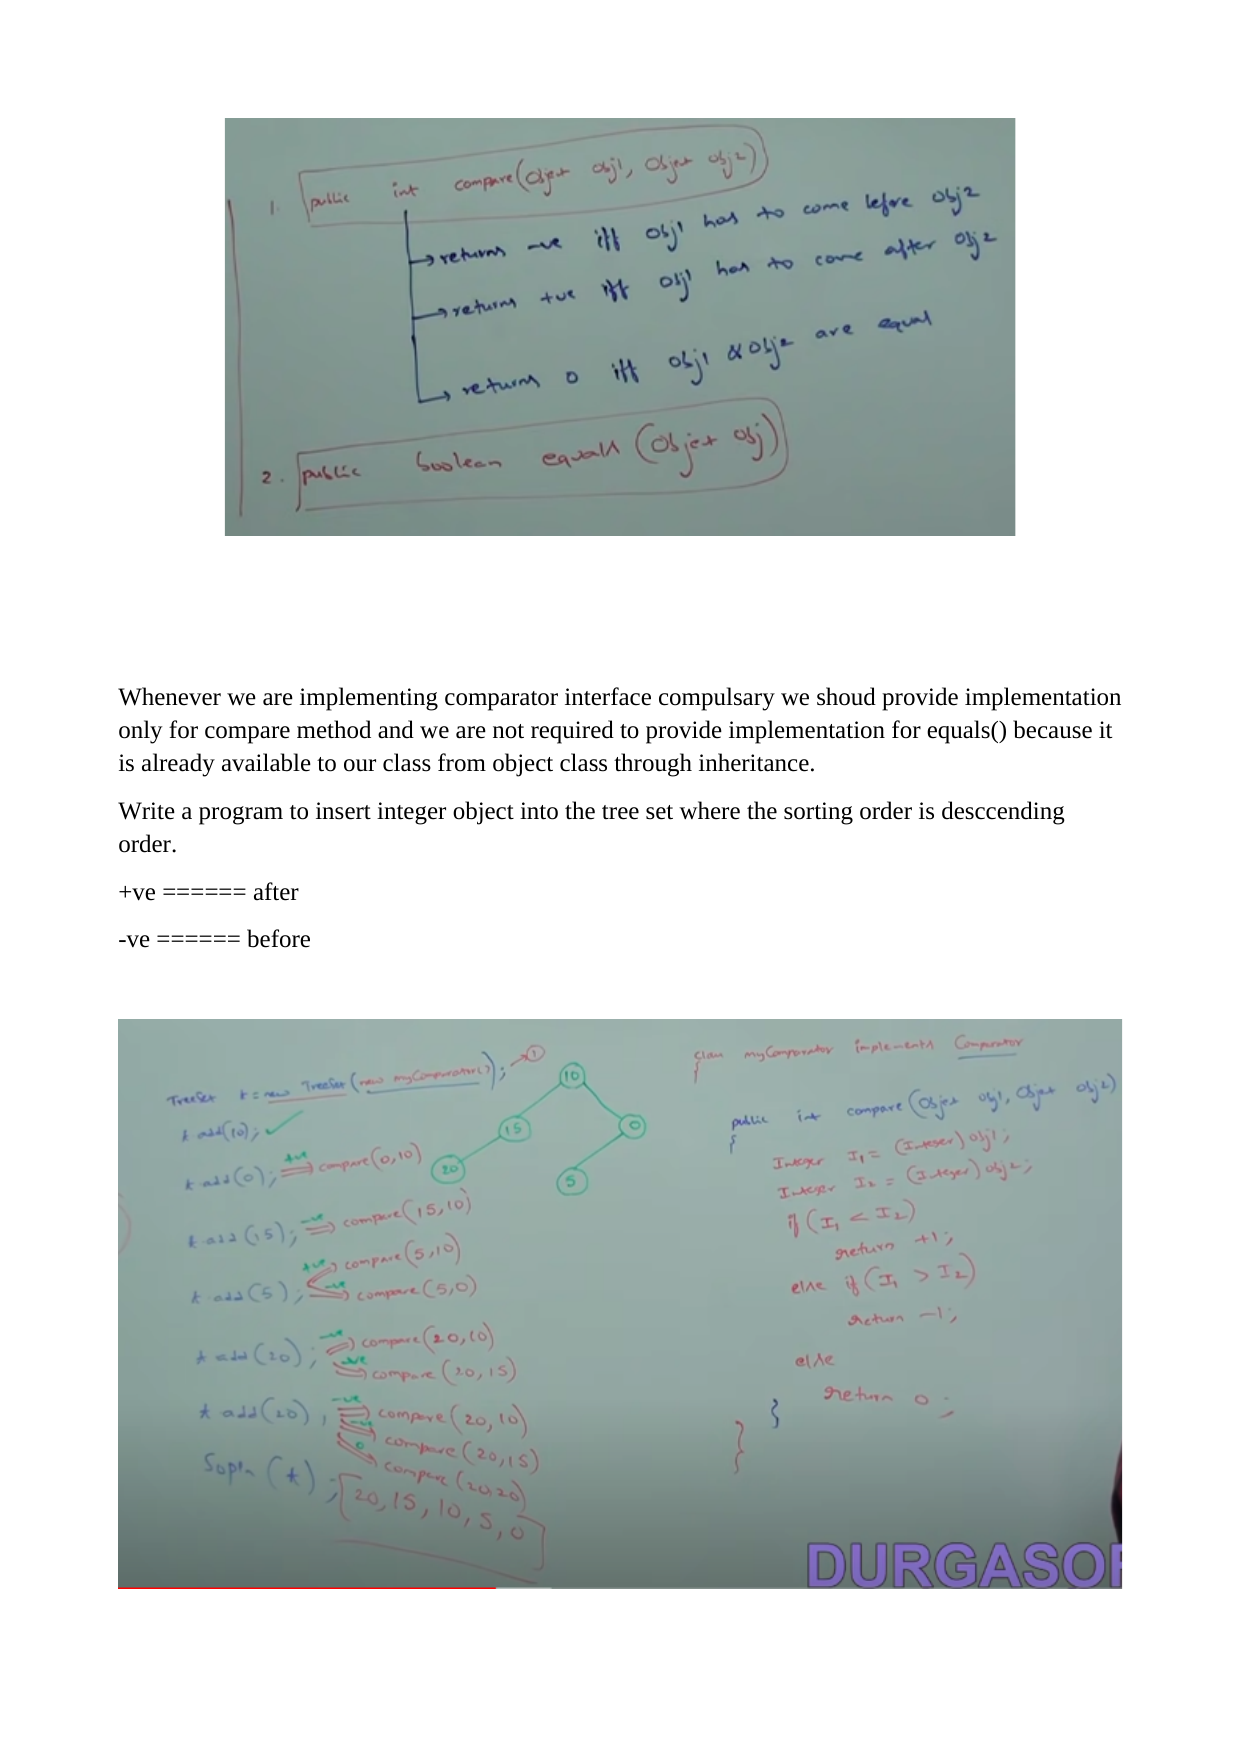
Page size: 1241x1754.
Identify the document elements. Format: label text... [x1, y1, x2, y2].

text +ve ====== after [118, 877, 1122, 905]
picture [224, 118, 1016, 536]
text Whenever we are implementing comparator interface compulsary we shoud provide implementation only for compare method and we are not required to provide implementation for equals() because it is already available to our class from object class through inheritance. [118, 682, 1122, 777]
picture [118, 1019, 1123, 1589]
text -ve ====== before [118, 924, 1122, 953]
text Write a program to insert integer object into the tree set where the sorting order is desccending order. [118, 796, 1122, 858]
